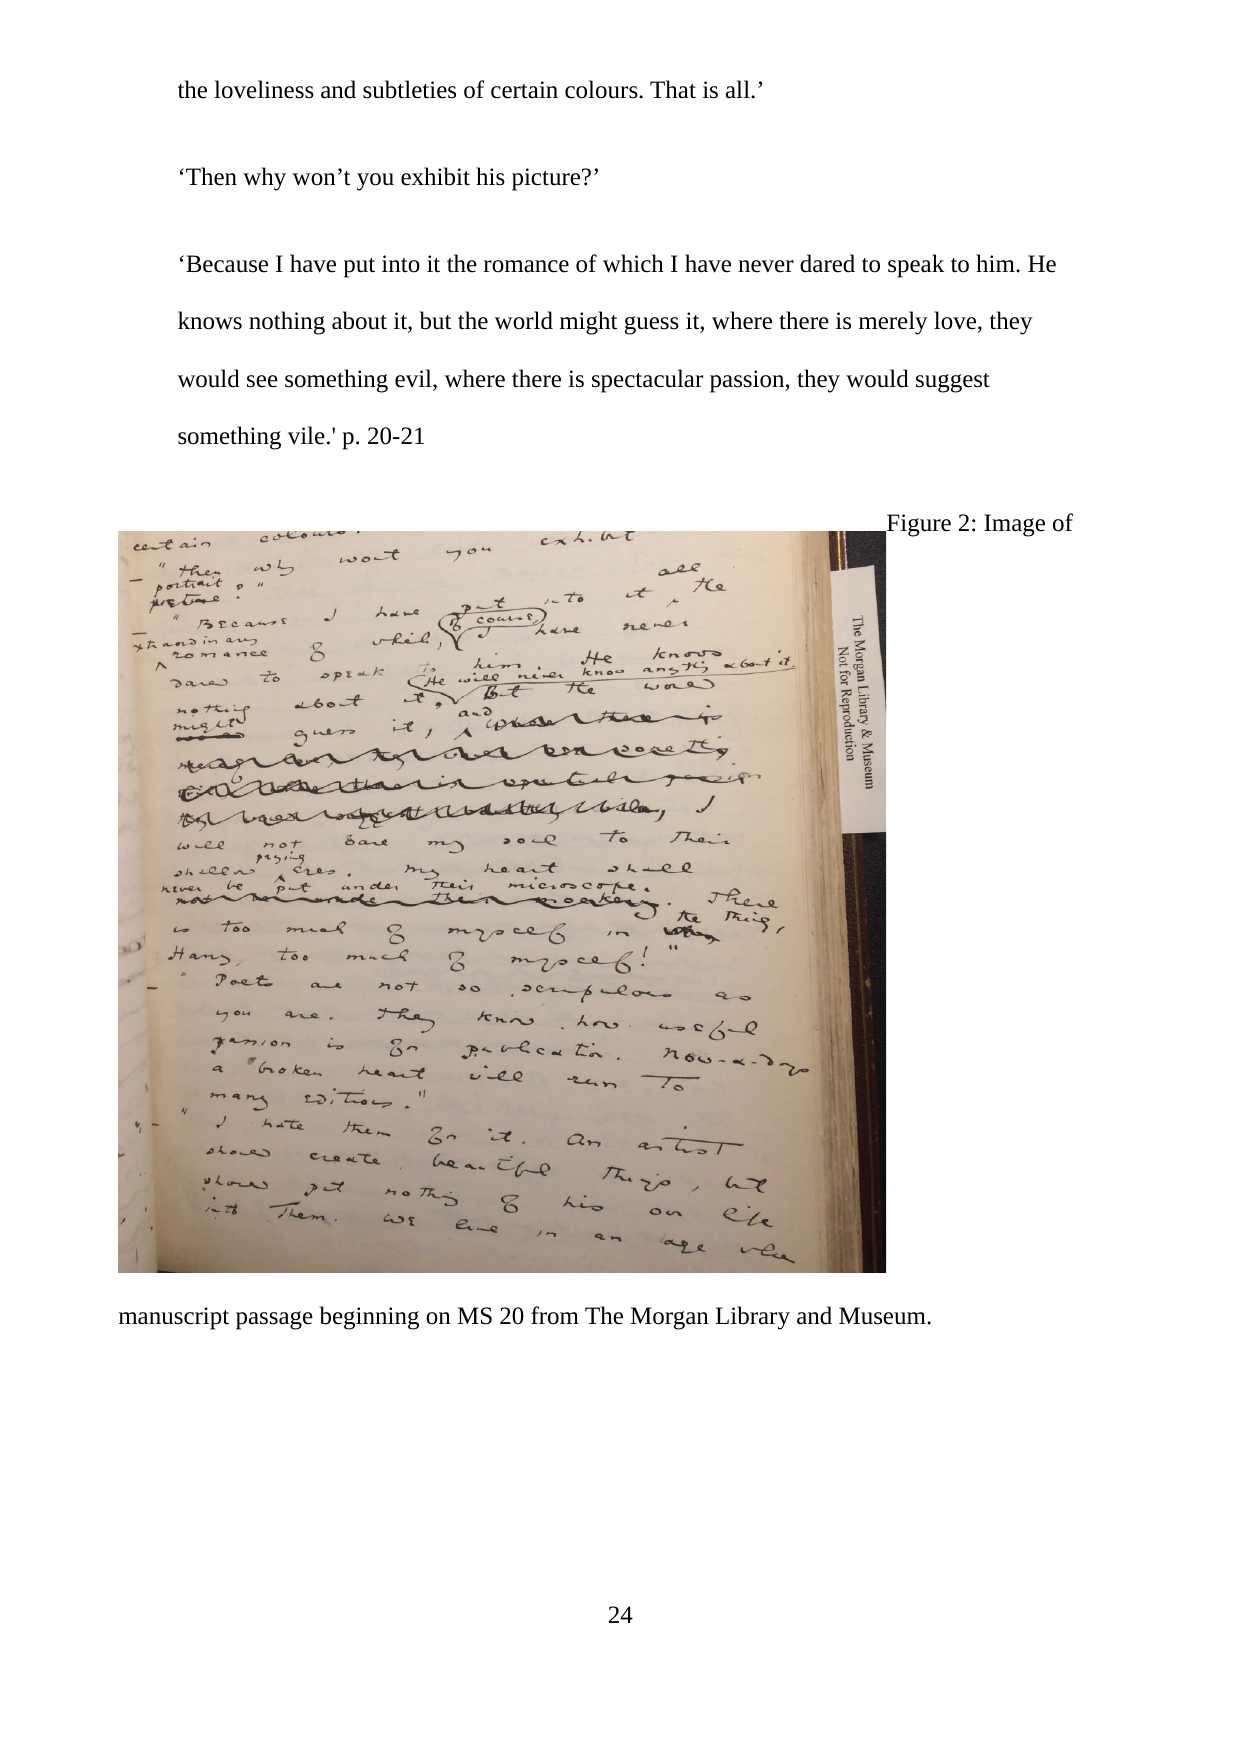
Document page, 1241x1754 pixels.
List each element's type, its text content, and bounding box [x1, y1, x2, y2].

text ‘Because I have put into it the romance of which I have never dared to speak to him. He knows nothing about it, but the world might guess it, where there is merely love, they would see something evil, where there is spectacular passion, they would suggest something vile.' p. 20-21 [177, 249, 1063, 450]
text the loveliness and subtleties of certain colours. That is all.’ [177, 75, 1063, 104]
text ‘Then why won’t you exhibit his picture?’ [177, 162, 1063, 191]
text Figure 2: Image of manuscript passage beginning on MS 20 from The Morgan Library and Museum. [118, 508, 1122, 1330]
